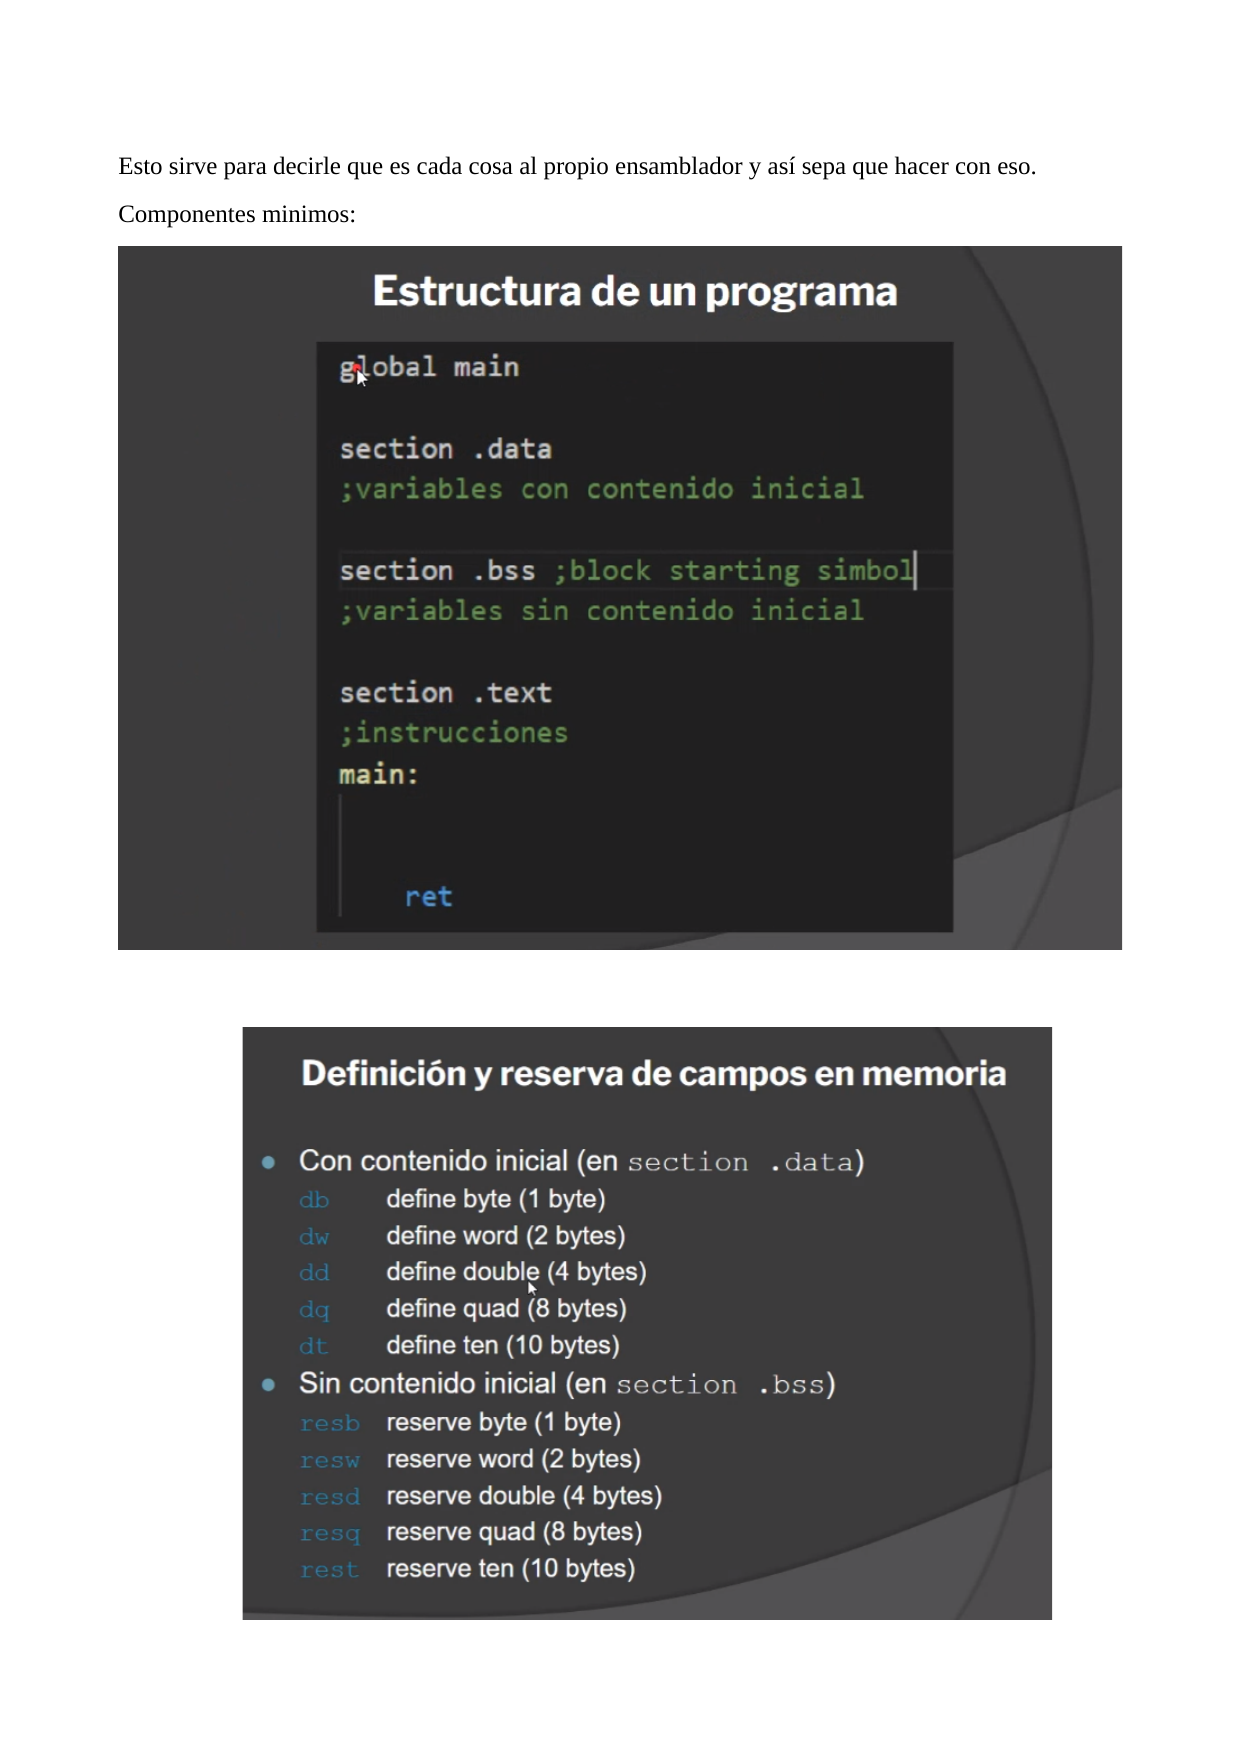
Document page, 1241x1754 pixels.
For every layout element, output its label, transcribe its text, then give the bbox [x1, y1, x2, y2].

text Componentes minimos: [118, 199, 1122, 227]
text Esto sirve para decirle que es cada cosa al propio ensamblador y así sepa que hacer con eso. [118, 118, 1122, 180]
picture [118, 246, 1123, 950]
picture [242, 1027, 1053, 1620]
